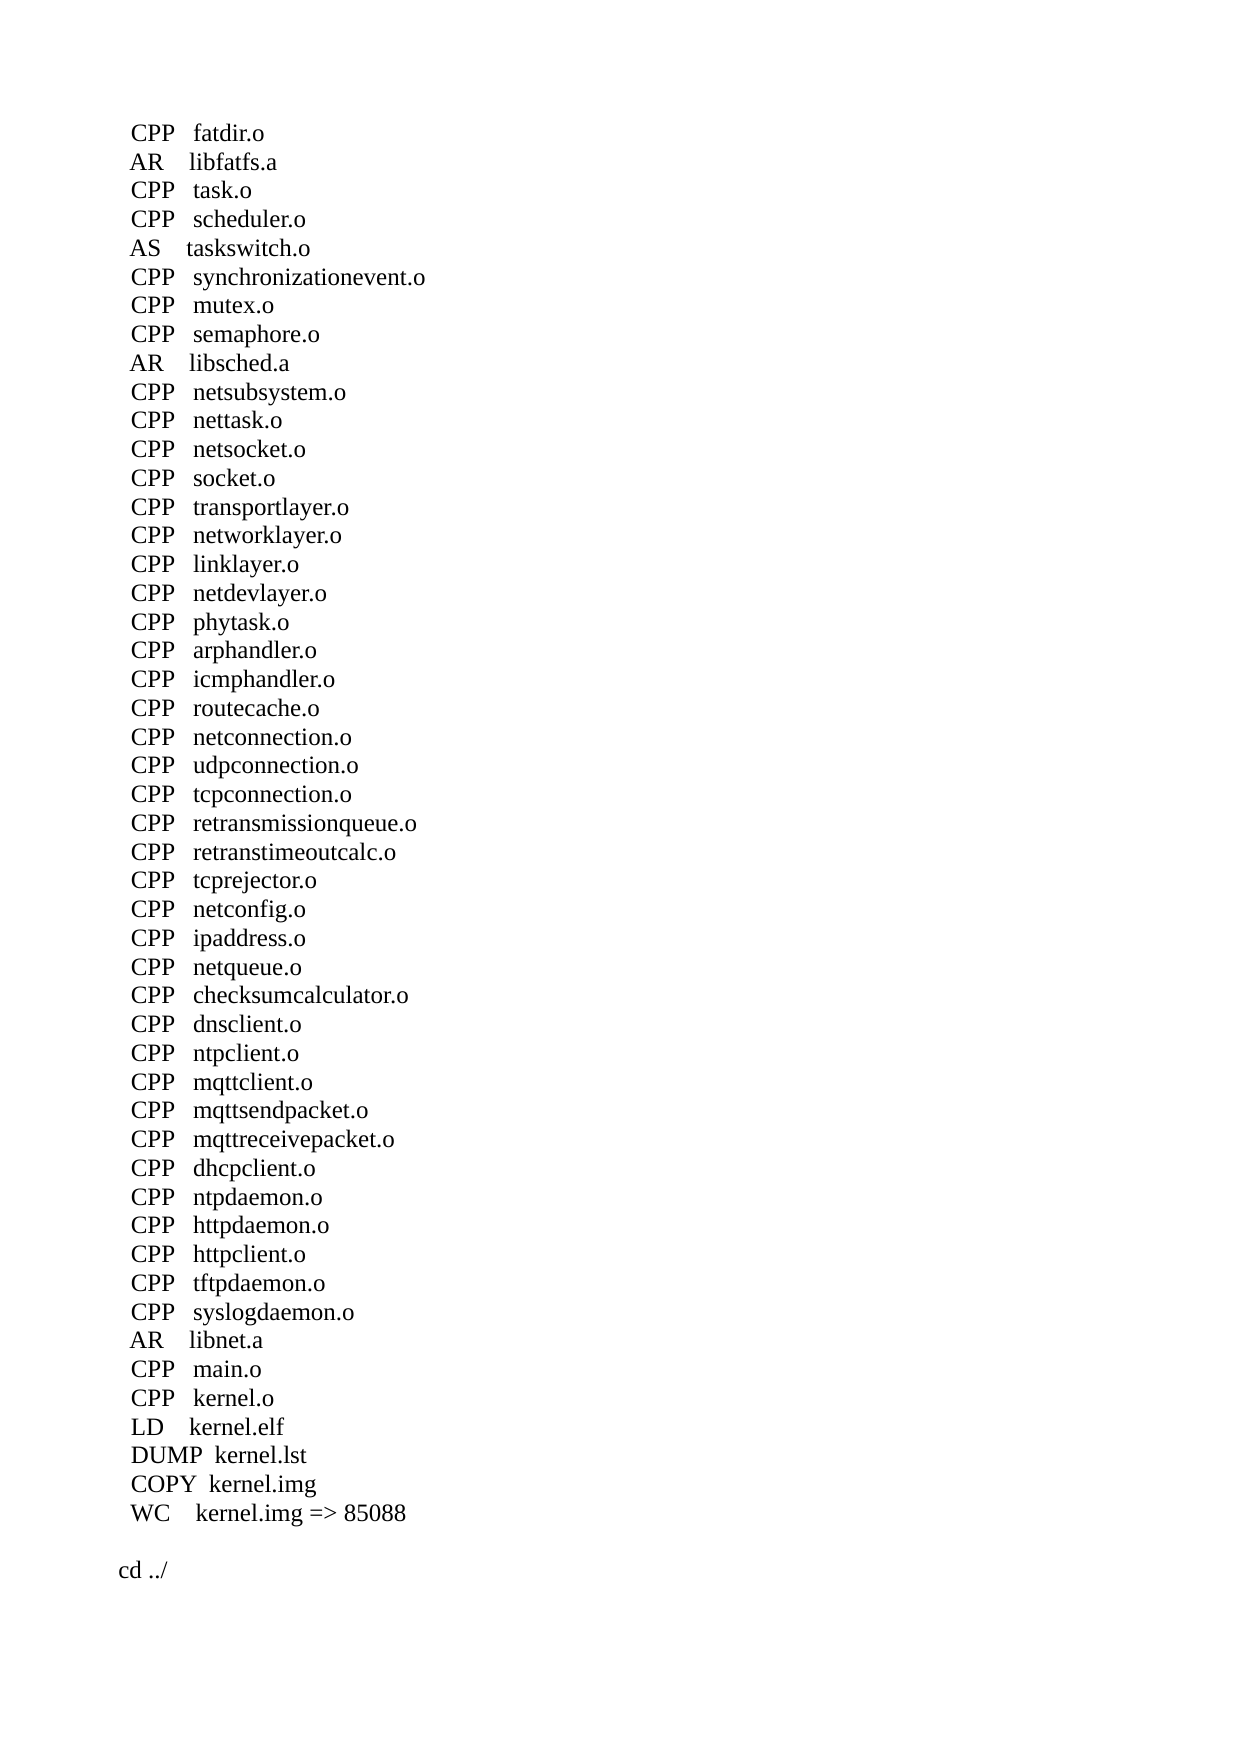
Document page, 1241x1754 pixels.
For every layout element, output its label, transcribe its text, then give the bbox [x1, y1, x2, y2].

text LD kernel.elf [118, 1412, 1122, 1441]
text CPP syslogdaemon.o [118, 1297, 1122, 1326]
text CPP netsubsystem.o [118, 377, 1122, 406]
text CPP icmphandler.o [118, 664, 1122, 693]
text CPP mqttreceivepacket.o [118, 1124, 1122, 1153]
text CPP networklayer.o [118, 521, 1122, 549]
text CPP ipaddress.o [118, 923, 1122, 952]
text CPP dnsclient.o [118, 1009, 1122, 1038]
text AR libnet.a [118, 1326, 1122, 1354]
text cd ../ [118, 1556, 1122, 1584]
text CPP netconfig.o [118, 894, 1122, 923]
text CPP httpdaemon.o [118, 1211, 1122, 1239]
text CPP mutex.o [118, 291, 1122, 319]
text WC kernel.img => 85088 [118, 1498, 1122, 1527]
text CPP kernel.o [118, 1383, 1122, 1412]
text CPP fatdir.o [118, 118, 1122, 147]
text AR libfatfs.a [118, 147, 1122, 176]
text CPP udpconnection.o [118, 751, 1122, 779]
text CPP retranstimeoutcalc.o [118, 837, 1122, 866]
text CPP checksumcalculator.o [118, 981, 1122, 1009]
text CPP netconnection.o [118, 722, 1122, 751]
text CPP linklayer.o [118, 549, 1122, 578]
text CPP arphandler.o [118, 636, 1122, 664]
text CPP nettask.o [118, 406, 1122, 434]
text CPP ntpclient.o [118, 1038, 1122, 1067]
text CPP semaphore.o [118, 319, 1122, 348]
text CPP netqueue.o [118, 952, 1122, 981]
text CPP transportlayer.o [118, 492, 1122, 521]
text CPP tcprejector.o [118, 866, 1122, 894]
text CPP main.o [118, 1354, 1122, 1383]
text CPP ntpdaemon.o [118, 1182, 1122, 1211]
text CPP netdevlayer.o [118, 578, 1122, 607]
text CPP mqttsendpacket.o [118, 1096, 1122, 1124]
text CPP netsocket.o [118, 434, 1122, 463]
text AS taskswitch.o [118, 233, 1122, 262]
text CPP synchronizationevent.o [118, 262, 1122, 291]
text CPP mqttclient.o [118, 1067, 1122, 1096]
text CPP socket.o [118, 463, 1122, 492]
text COPY kernel.img [118, 1469, 1122, 1498]
text CPP task.o [118, 176, 1122, 204]
text CPP routecache.o [118, 693, 1122, 722]
text CPP httpclient.o [118, 1239, 1122, 1268]
text CPP phytask.o [118, 607, 1122, 636]
text CPP retransmissionqueue.o [118, 808, 1122, 837]
text CPP dhcpclient.o [118, 1153, 1122, 1182]
text CPP tcpconnection.o [118, 779, 1122, 808]
text DUMP kernel.lst [118, 1441, 1122, 1469]
text CPP scheduler.o [118, 204, 1122, 233]
text AR libsched.a [118, 348, 1122, 377]
text CPP tftpdaemon.o [118, 1268, 1122, 1297]
